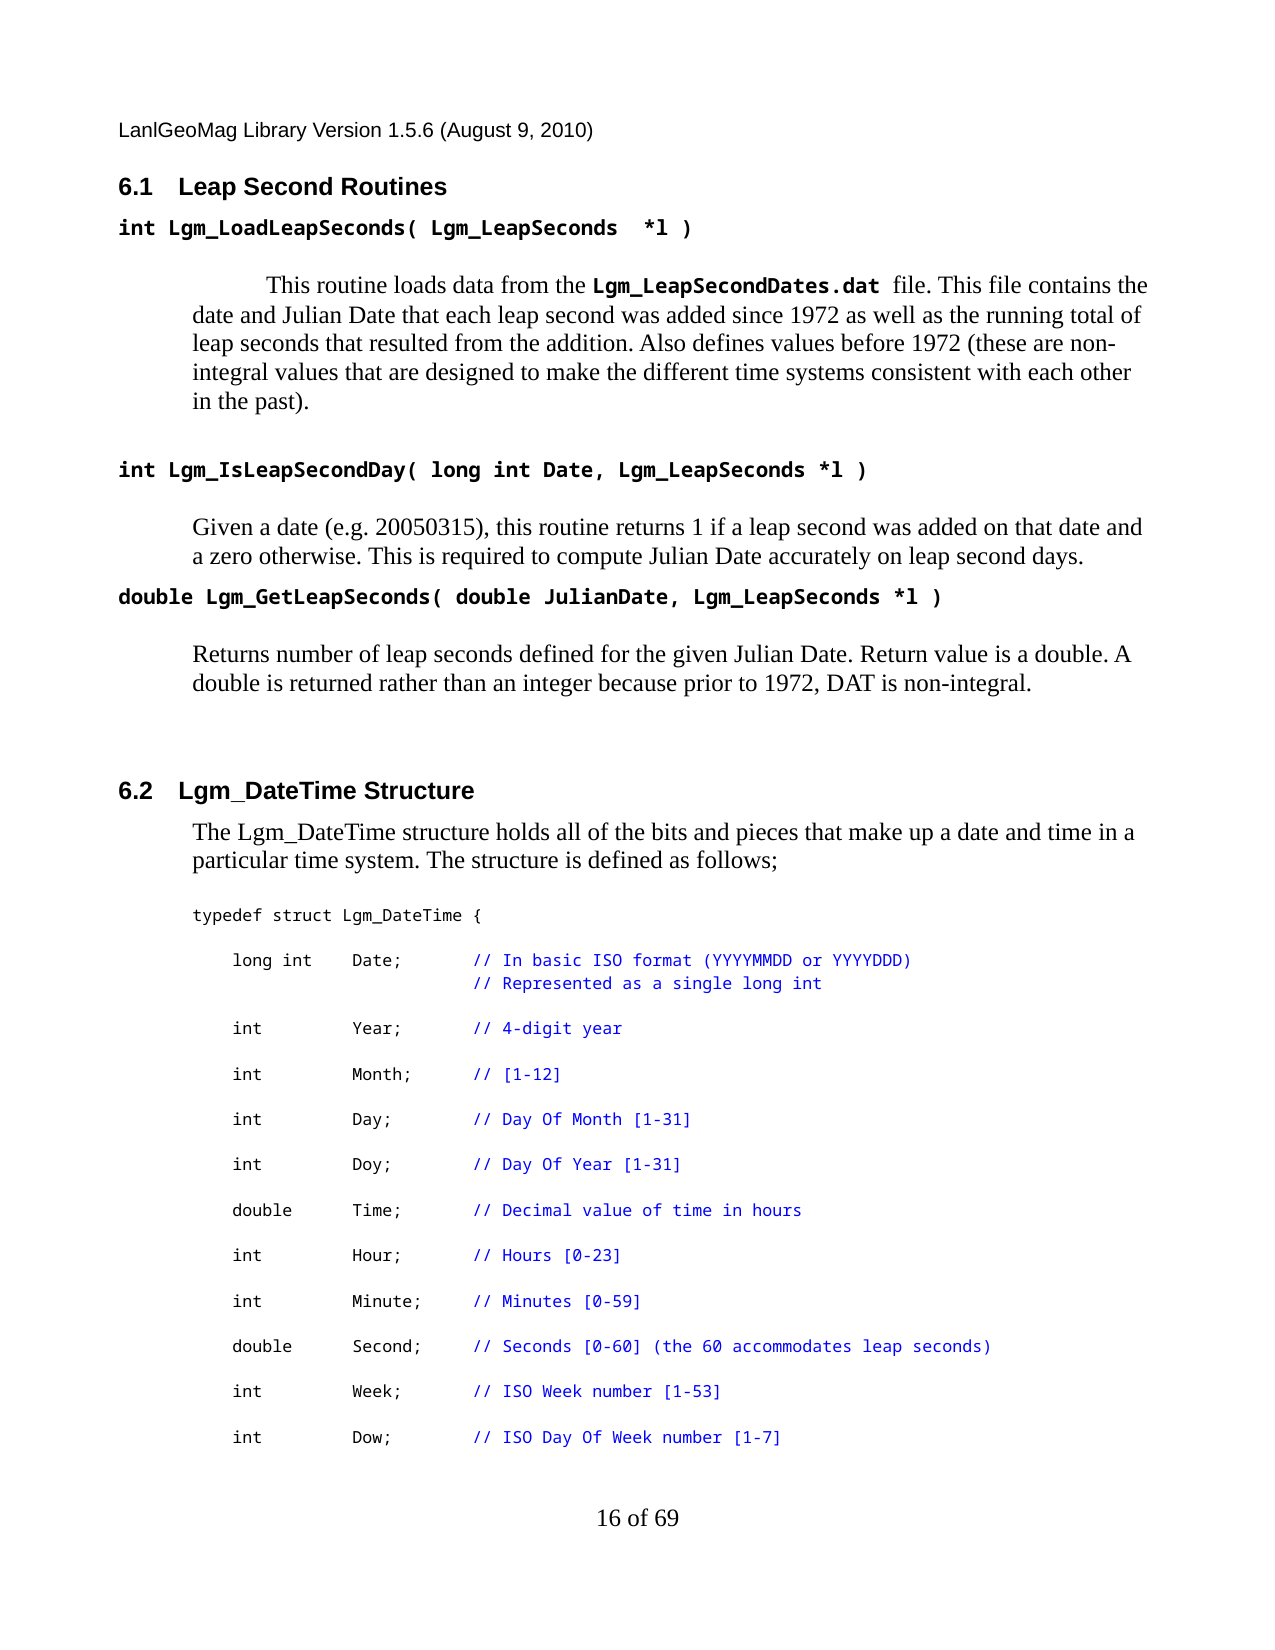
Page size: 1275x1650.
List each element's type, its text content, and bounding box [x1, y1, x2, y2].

subtitle Lgm_DateTime Structure [118, 776, 1157, 804]
text long int Date; // In basic ISO format (YYYYMMDD or YYYYDDD) [192, 948, 1157, 971]
text int Dow; // ISO Day Of Week number [1-7] [192, 1425, 1157, 1448]
text double Second; // Seconds [0-60] (the 60 accommodates leap seconds) [192, 1334, 1157, 1357]
text int Week; // ISO Week number [1-53] [192, 1380, 1157, 1403]
text typedef struct Lgm_DateTime { [192, 903, 1157, 926]
text int Lgm_IsLeapSecondDay( long int Date, Lgm_LeapSeconds *l ) [118, 456, 1157, 484]
subtitle Leap Second Routines [118, 172, 1157, 201]
text double Time; // Decimal value of time in hours [192, 1198, 1157, 1221]
text Given a date (e.g. 20050315), this routine returns 1 if a leap second was added on that date and a zero otherwise. This is required to compute Julian Date accurately on leap second days. [192, 512, 1157, 570]
text int Hour; // Hours [0-23] [192, 1244, 1157, 1266]
text The Lgm_DateTime structure holds all of the bits and pieces that make up a date and time in a particular time system. The structure is defined as follows; [192, 817, 1157, 874]
text double Lgm_GetLeapSeconds( double JulianDate, Lgm_LeapSeconds *l ) [118, 582, 1157, 611]
text int Month; // [1-12] [192, 1062, 1157, 1085]
text // Represented as a single long int [192, 971, 1157, 994]
text int Day; // Day Of Month [1-31] [192, 1107, 1157, 1130]
text int Lgm_LoadLeapSeconds( Lgm_LeapSeconds *l ) [118, 213, 1157, 242]
text This routine loads data from the Lgm_LeapSecondDates.dat file. This file contains the date and Julian Date that each leap second was added since 1972 as well as the running total of leap seconds that resulted from the addition. Also defines values before 1972 (these are non-integral values that are designed to make the different time systems consistent with each other in the past). [192, 270, 1157, 415]
text int Minute; // Minutes [0-59] [192, 1289, 1157, 1312]
text int Doy; // Day Of Year [1-31] [192, 1153, 1157, 1176]
text Returns number of leap seconds defined for the given Julian Date. Return value is a double. A double is returned rather than an integer because prior to 1972, DAT is non-integral. [192, 639, 1157, 697]
text int Year; // 4-digit year [192, 1017, 1157, 1039]
